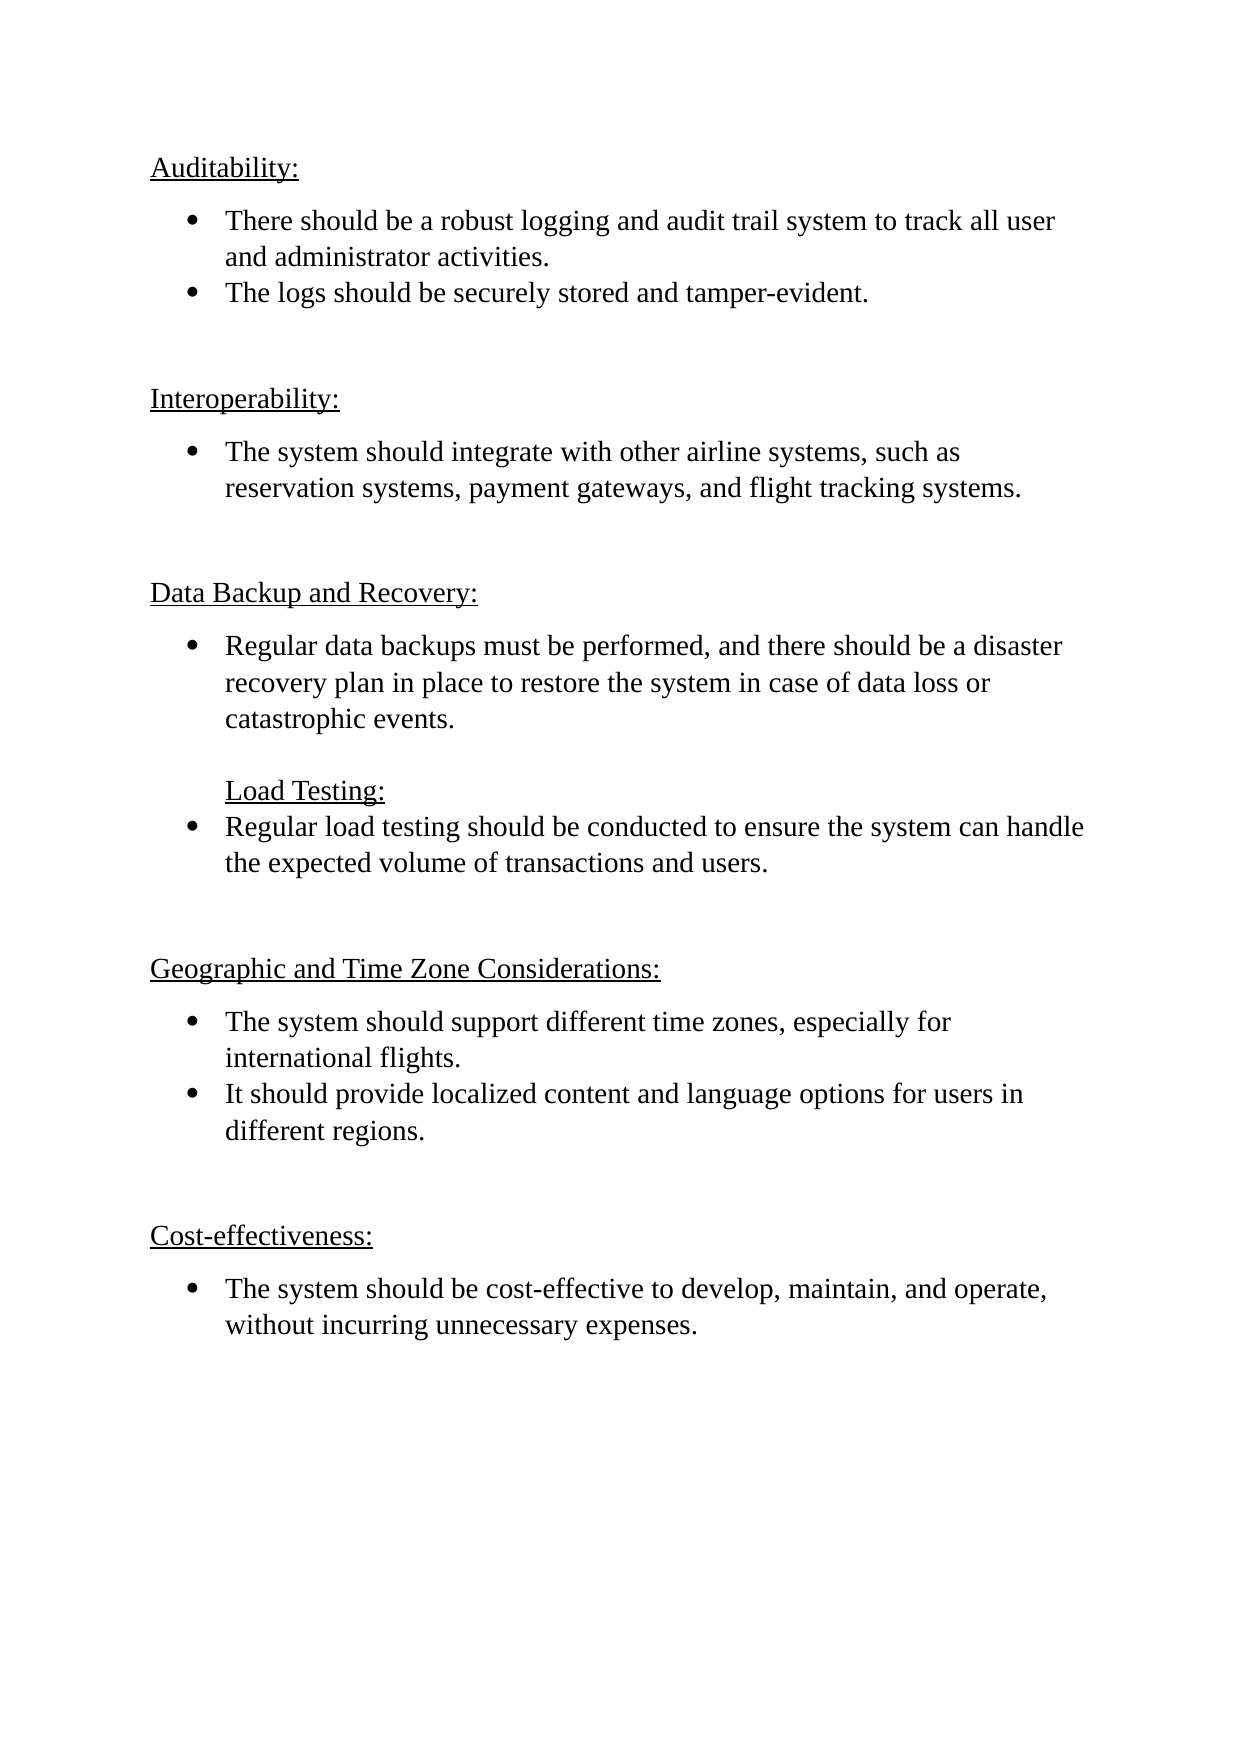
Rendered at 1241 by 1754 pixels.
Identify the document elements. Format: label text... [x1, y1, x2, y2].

list There should be a robust logging and audit trail system to track all user and administrator activities. [187, 203, 1090, 273]
list It should provide localized content and language options for users in different regions. [187, 1076, 1090, 1146]
text Cost-effectiveness: [150, 1218, 1090, 1252]
text Interoperability: [150, 381, 1090, 414]
list The logs should be securely stored and tamper-evident. [187, 275, 1090, 309]
text Auditability: [150, 150, 1090, 183]
list The system should be cost-effective to develop, maintain, and operate, without incurring unnecessary expenses. [187, 1271, 1090, 1341]
list Regular load testing should be conducted to ensure the system can handle the expected volume of transactions and users. [187, 809, 1090, 879]
list Load Testing: [225, 773, 1090, 807]
text Geographic and Time Zone Considerations: [150, 951, 1090, 985]
list Regular data backups must be performed, and there should be a disaster recovery plan in place to restore the system in case of data loss or catastrophic events. [187, 628, 1090, 734]
text Data Backup and Recovery: [150, 576, 1090, 609]
list The system should integrate with other airline systems, such as reservation systems, payment gateways, and flight tracking systems. [187, 434, 1090, 503]
list The system should support different time zones, especially for international flights. [187, 1004, 1090, 1074]
